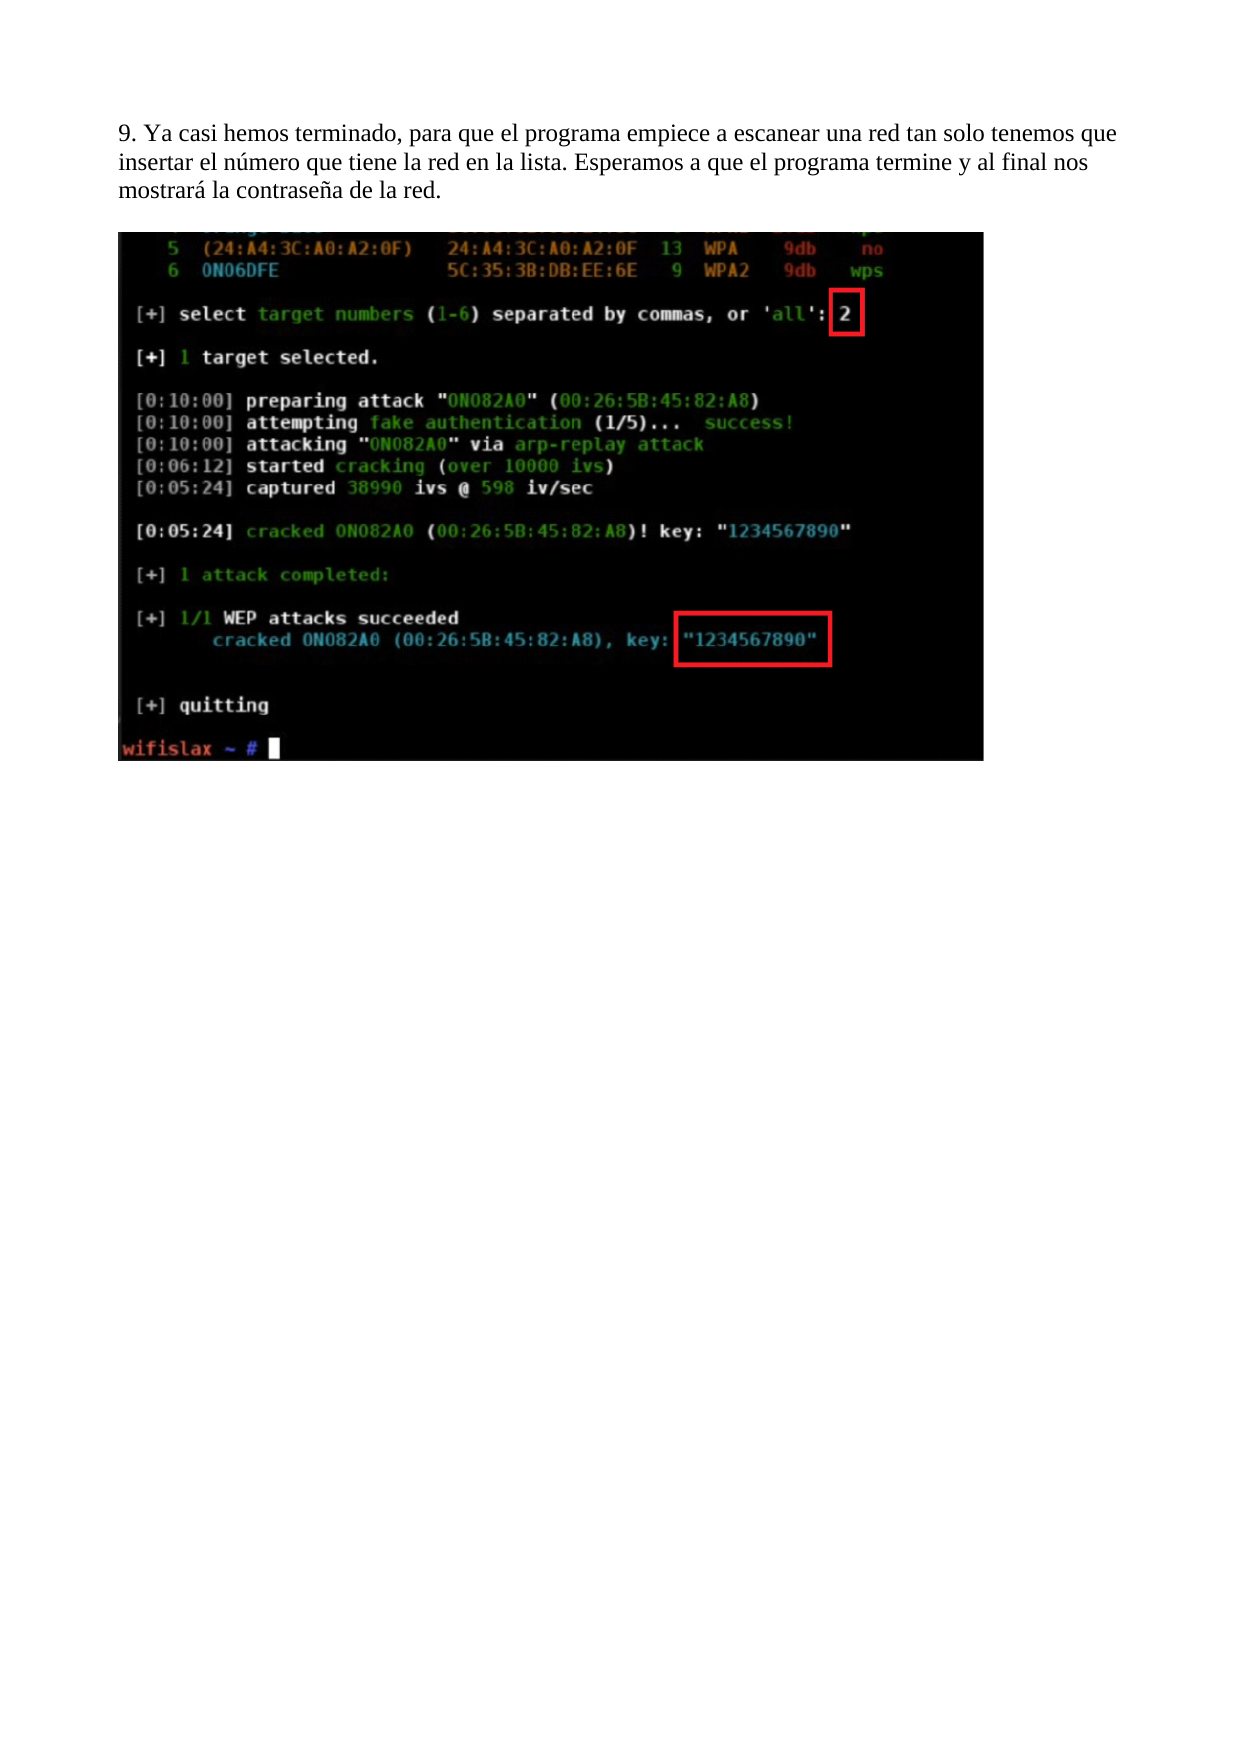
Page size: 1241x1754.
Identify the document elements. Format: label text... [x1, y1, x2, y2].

text 9. Ya casi hemos terminado, para que el programa empiece a escanear una red tan solo tenemos que insertar el número que tiene la red en la lista. Esperamos a que el programa termine y al final nos mostrará la contraseña de la red. [118, 118, 1122, 204]
